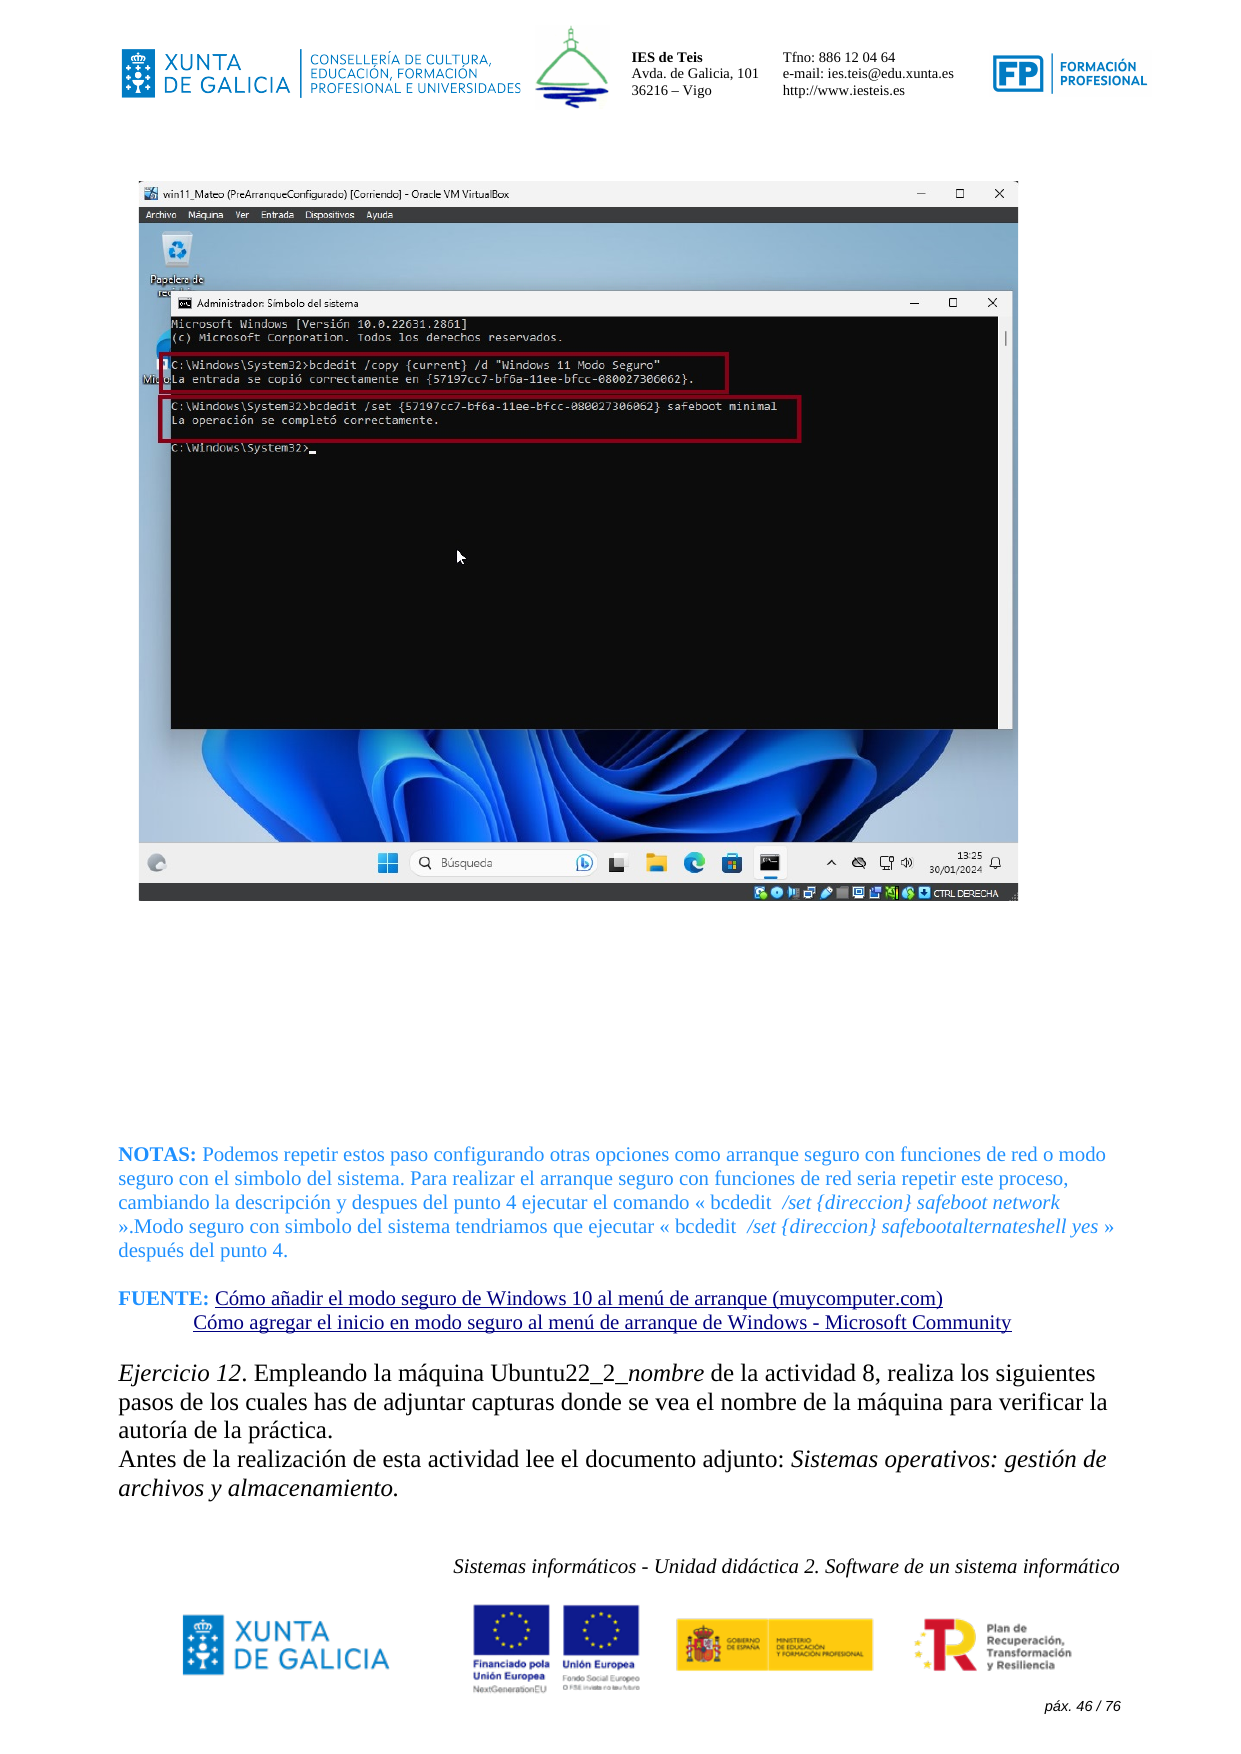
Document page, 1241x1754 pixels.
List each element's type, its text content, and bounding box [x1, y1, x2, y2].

picture [138, 181, 1019, 901]
text NOTAS: Podemos repetir estos paso configurando otras opciones como arranque seguro con funciones de red o modo seguro con el simbolo del sistema. Para realizar el arranque seguro con funciones de red seria repetir este proceso, cambiando la descripción y despues del punto 4 ejecutar el comando « bcdedit /set {direccion} safeboot network ».Modo seguro con simbolo del sistema tendriamos que ejecutar « bcdedit /set {direccion} safebootalternateshell yes » después del punto 4. [118, 1142, 1122, 1262]
picture [182, 1593, 1085, 1700]
picture [534, 25, 611, 110]
picture [989, 50, 1153, 97]
text FUENTE: Cómo añadir el modo seguro de Windows 10 al menú de arranque (muycomputer.com) [118, 1286, 1122, 1310]
text Ejercicio 12. Empleando la máquina Ubuntu22_2_nombre de la actividad 8, realiza los siguientes pasos de los cuales has de adjuntar capturas donde se vea el nombre de la máquina para verificar la autoría de la práctica. [118, 1358, 1122, 1444]
text Cómo agregar el inicio en modo seguro al menú de arranque de Windows - Microsoft Community [118, 1310, 1122, 1334]
picture [121, 49, 521, 98]
text Antes de la realización de esta actividad lee el documento adjunto: Sistemas operativos: gestión de archivos y almacenamiento. [118, 1444, 1122, 1502]
